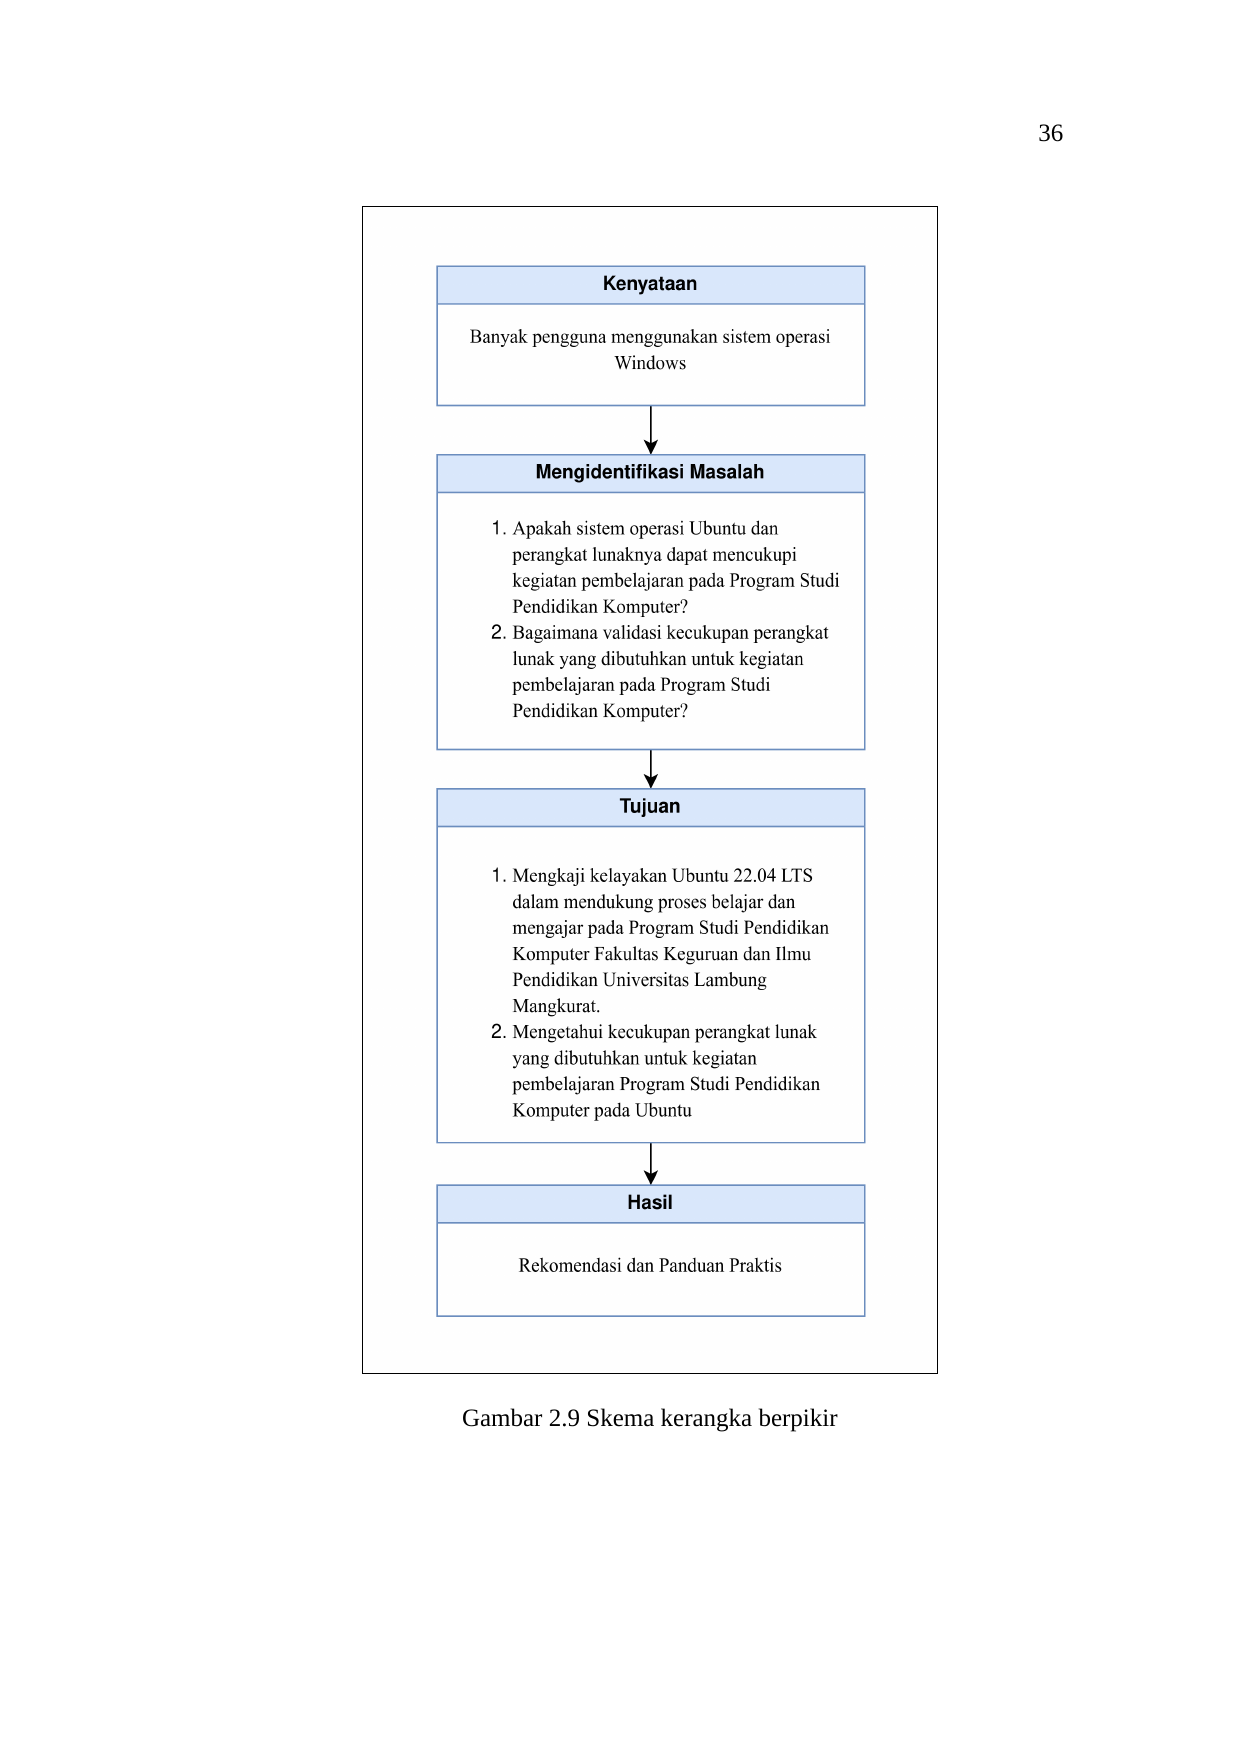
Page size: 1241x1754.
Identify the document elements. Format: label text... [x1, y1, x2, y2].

text Gambar 2.9 Skema kerangka berpikir [347, 235, 952, 1431]
picture [365, 208, 935, 1371]
